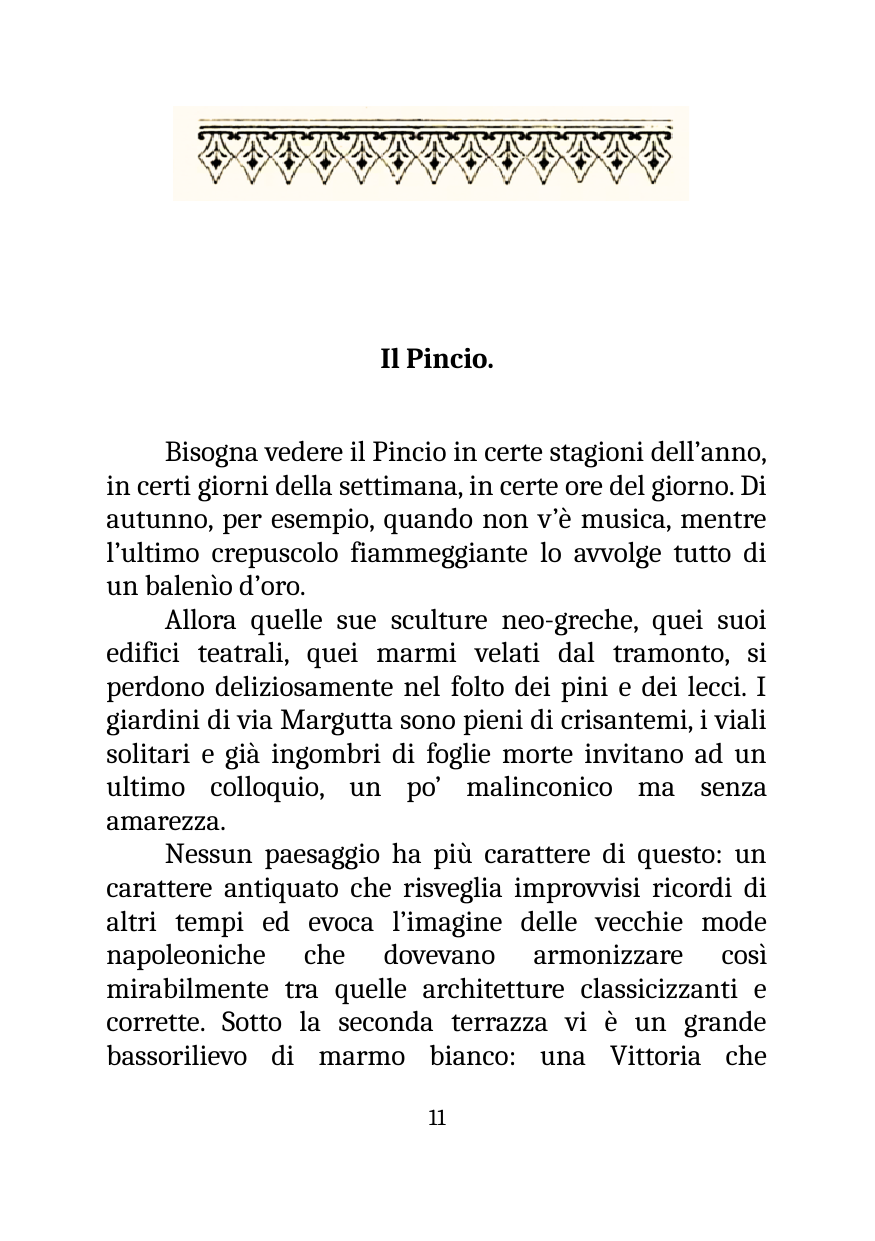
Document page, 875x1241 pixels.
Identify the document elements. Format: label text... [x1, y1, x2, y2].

text bassorilievo di marmo bianco: una Vittoria che [106, 1039, 768, 1072]
picture [173, 106, 690, 201]
subtitle Il Pincio. [106, 342, 768, 376]
text Bisogna vedere il Pincio in certe stagioni dell’anno, in certi giorni della settimana, in certe ore del giorno. Di autunno, per esempio, quando non v’è musica, mentre l’ultimo crepuscolo fiammeggiante lo avvolge tutto di un balenìo d’oro. [106, 435, 768, 603]
text Allora quelle sue sculture neo-greche, quei suoi edifici teatrali, quei marmi velati dal tramonto, si perdono deliziosamente nel folto dei pini e dei lecci. I giardini di via Margutta sono pieni di crisantemi, i viali solitari e già ingombri di foglie morte invitano ad un ultimo colloquio, un po’ malinconico ma senza amarezza. [106, 603, 768, 838]
text Nessun paesaggio ha più carattere di questo: un carattere antiquato che risveglia improvvisi ricordi di altri tempi ed evoca l’imagine delle vecchie mode napoleoniche che dovevano armonizzare così mirabilmente tra quelle architetture classicizzanti e corrette. Sotto la seconda terrazza vi è un grande [106, 838, 768, 1039]
